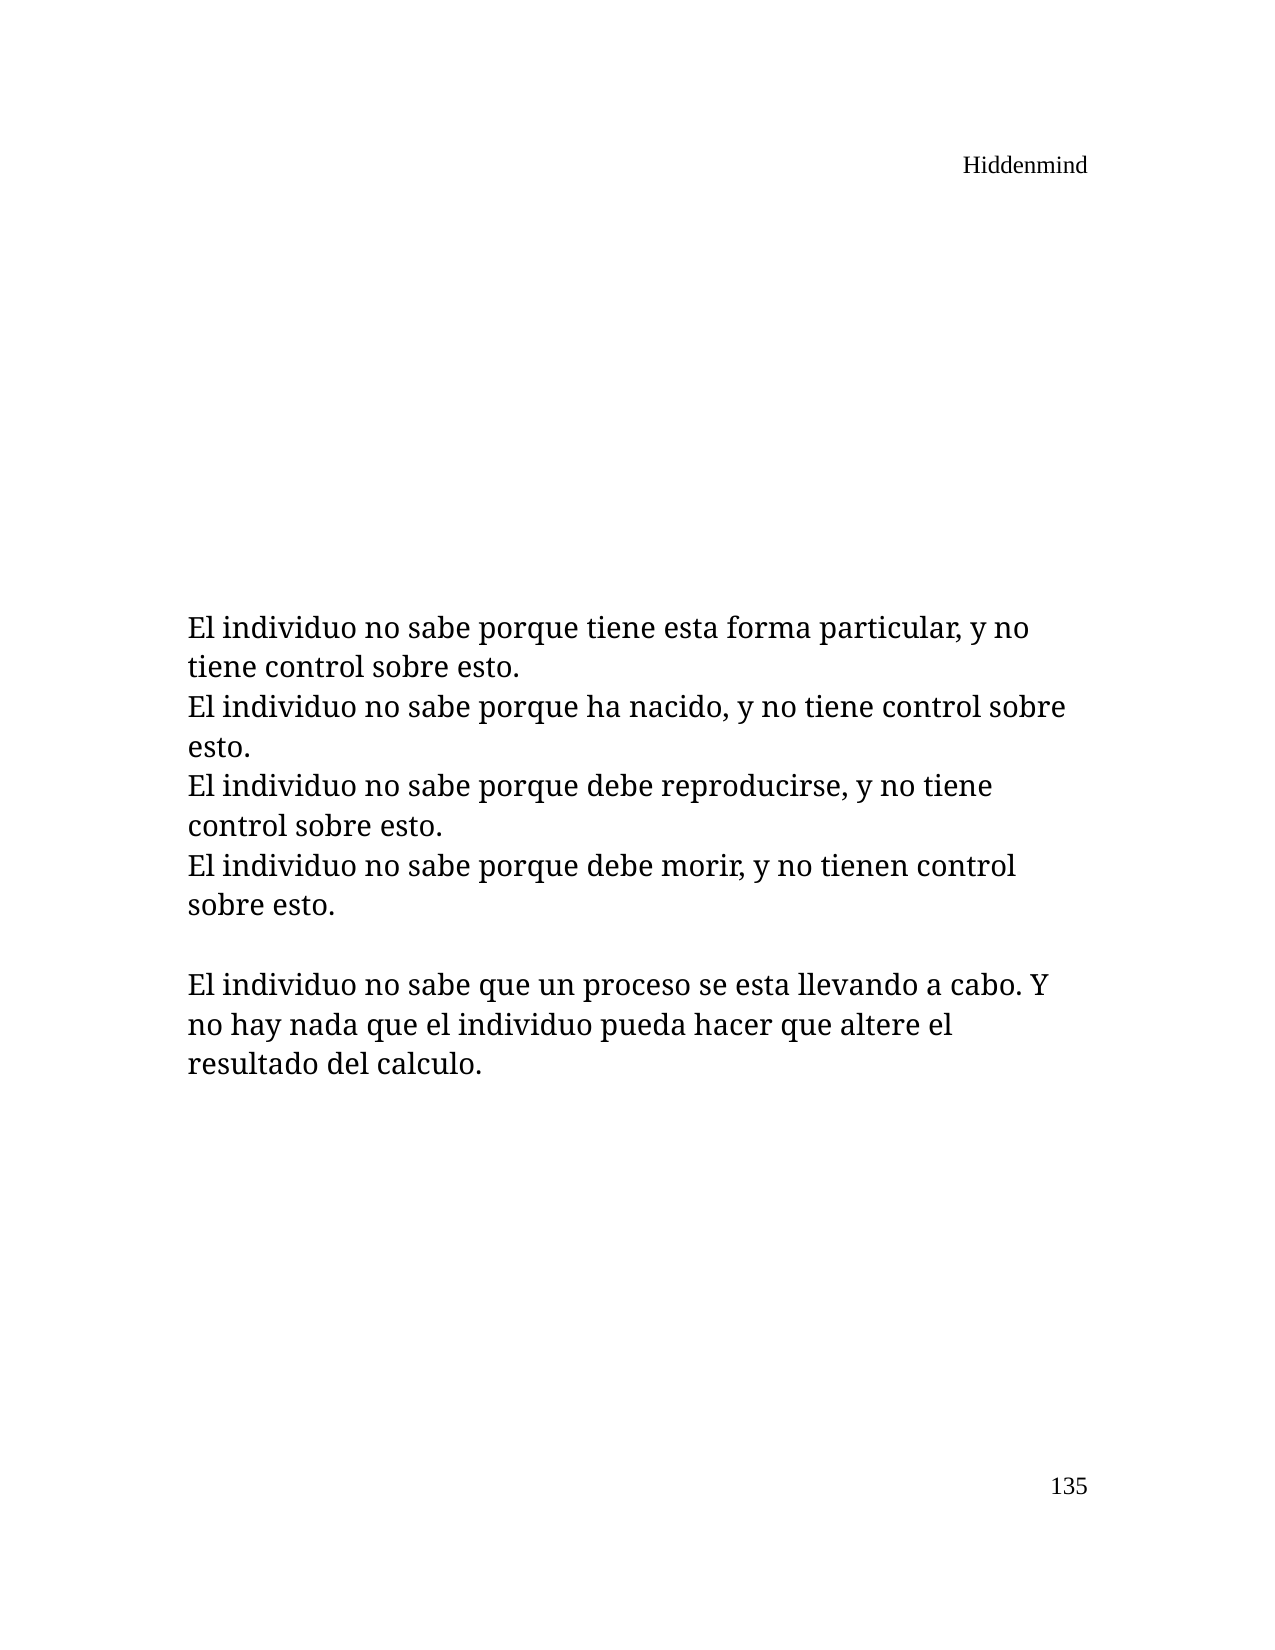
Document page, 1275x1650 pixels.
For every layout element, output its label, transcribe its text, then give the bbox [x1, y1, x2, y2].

text El individuo no sabe porque ha nacido, y no tiene control sobre esto. [187, 686, 1087, 766]
text El individuo no sabe porque tiene esta forma particular, y no tiene control sobre esto. [187, 607, 1087, 686]
text El individuo no sabe porque debe reproducirse, y no tiene control sobre esto. [187, 766, 1087, 845]
text El individuo no sabe que un proceso se esta llevando a cabo. Y no hay nada que el individuo pueda hacer que altere el resultado del calculo. [187, 964, 1087, 1083]
text El individuo no sabe porque debe morir, y no tienen control sobre esto. [187, 845, 1087, 924]
